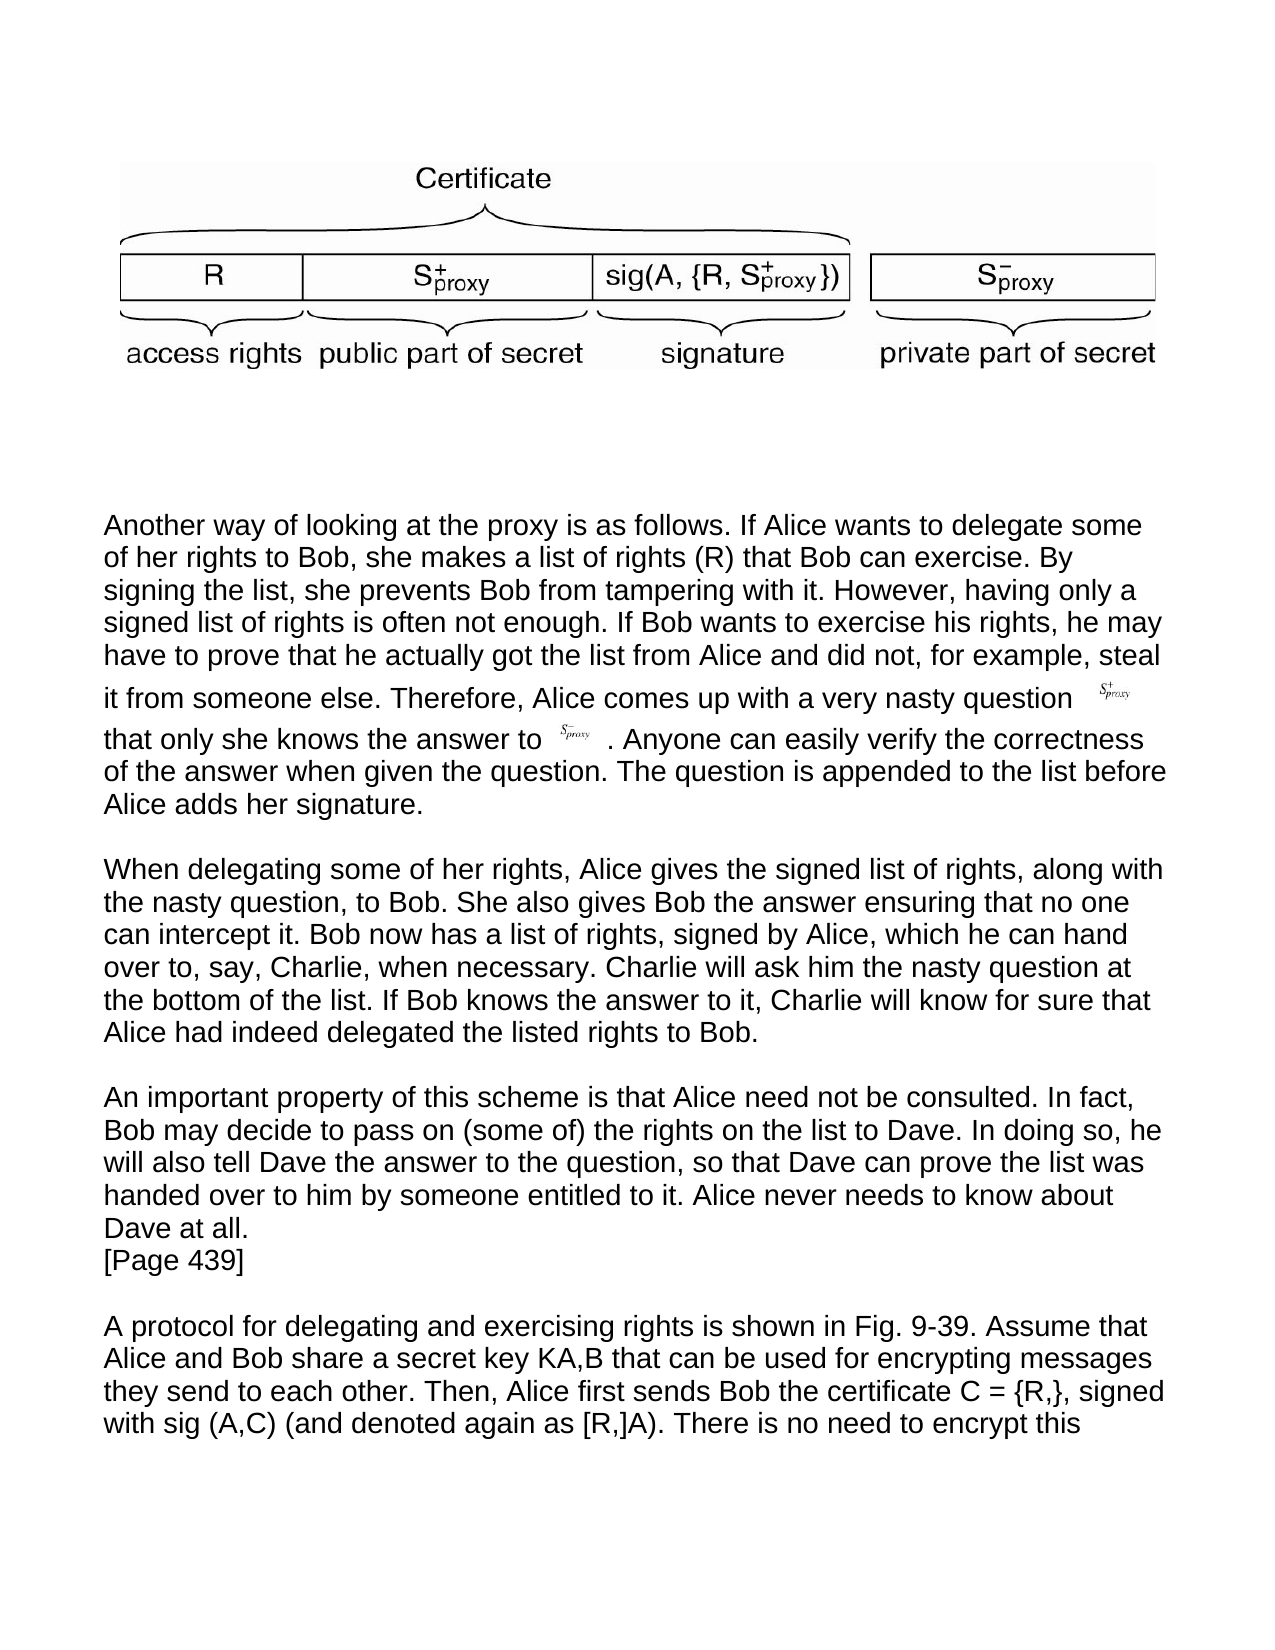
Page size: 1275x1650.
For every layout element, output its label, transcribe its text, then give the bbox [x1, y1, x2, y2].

picture [120, 162, 1156, 369]
text Another way of looking at the proxy is as follows. If Alice wants to delegate some of her rights to Bob, she makes a list of rights (R) that Bob can exercise. By signing the list, she prevents Bob from tampering with it. However, having only a signed list of rights is often not enough. If Bob wants to exercise his rights, he may have to prove that he actually got the list from Alice and did not, for example, steal it from someone else. Therefore, Alice comes up with a very nasty question that only she knows the answer to. Anyone can easily verify the correctness of the answer when given the question. The question is appended to the list before Alice adds her signature. [103, 508, 1172, 820]
text [Page 439] [103, 1244, 1172, 1277]
picture [559, 723, 590, 740]
picture [1098, 680, 1130, 700]
text When delegating some of her rights, Alice gives the signed list of rights, along with the nasty question, to Bob. She also gives Bob the answer ensuring that no one can intercept it. Bob now has a list of rights, signed by Alice, which he can hand over to, say, Charlie, when necessary. Charlie will ask him the nasty question at the bottom of the list. If Bob knows the answer to it, Charlie will know for sure that Alice had indeed delegated the listed rights to Bob. [103, 853, 1172, 1049]
text A protocol for delegating and exercising rights is shown in Fig. 9-39. Assume that Alice and Bob share a secret key KA,B that can be used for encrypting messages they send to each other. Then, Alice first sends Bob the certificate C = {R,}, signed with sig (A,C) (and denoted again as [R,]A). There is no need to encrypt this [103, 1309, 1172, 1440]
text An important property of this scheme is that Alice need not be consulted. In fact, Bob may decide to pass on (some of) the rights on the list to Dave. In doing so, he will also tell Dave the answer to the question, so that Dave can prove the list was handed over to him by someone entitled to it. Alice never needs to know about Dave at all. [103, 1081, 1172, 1244]
